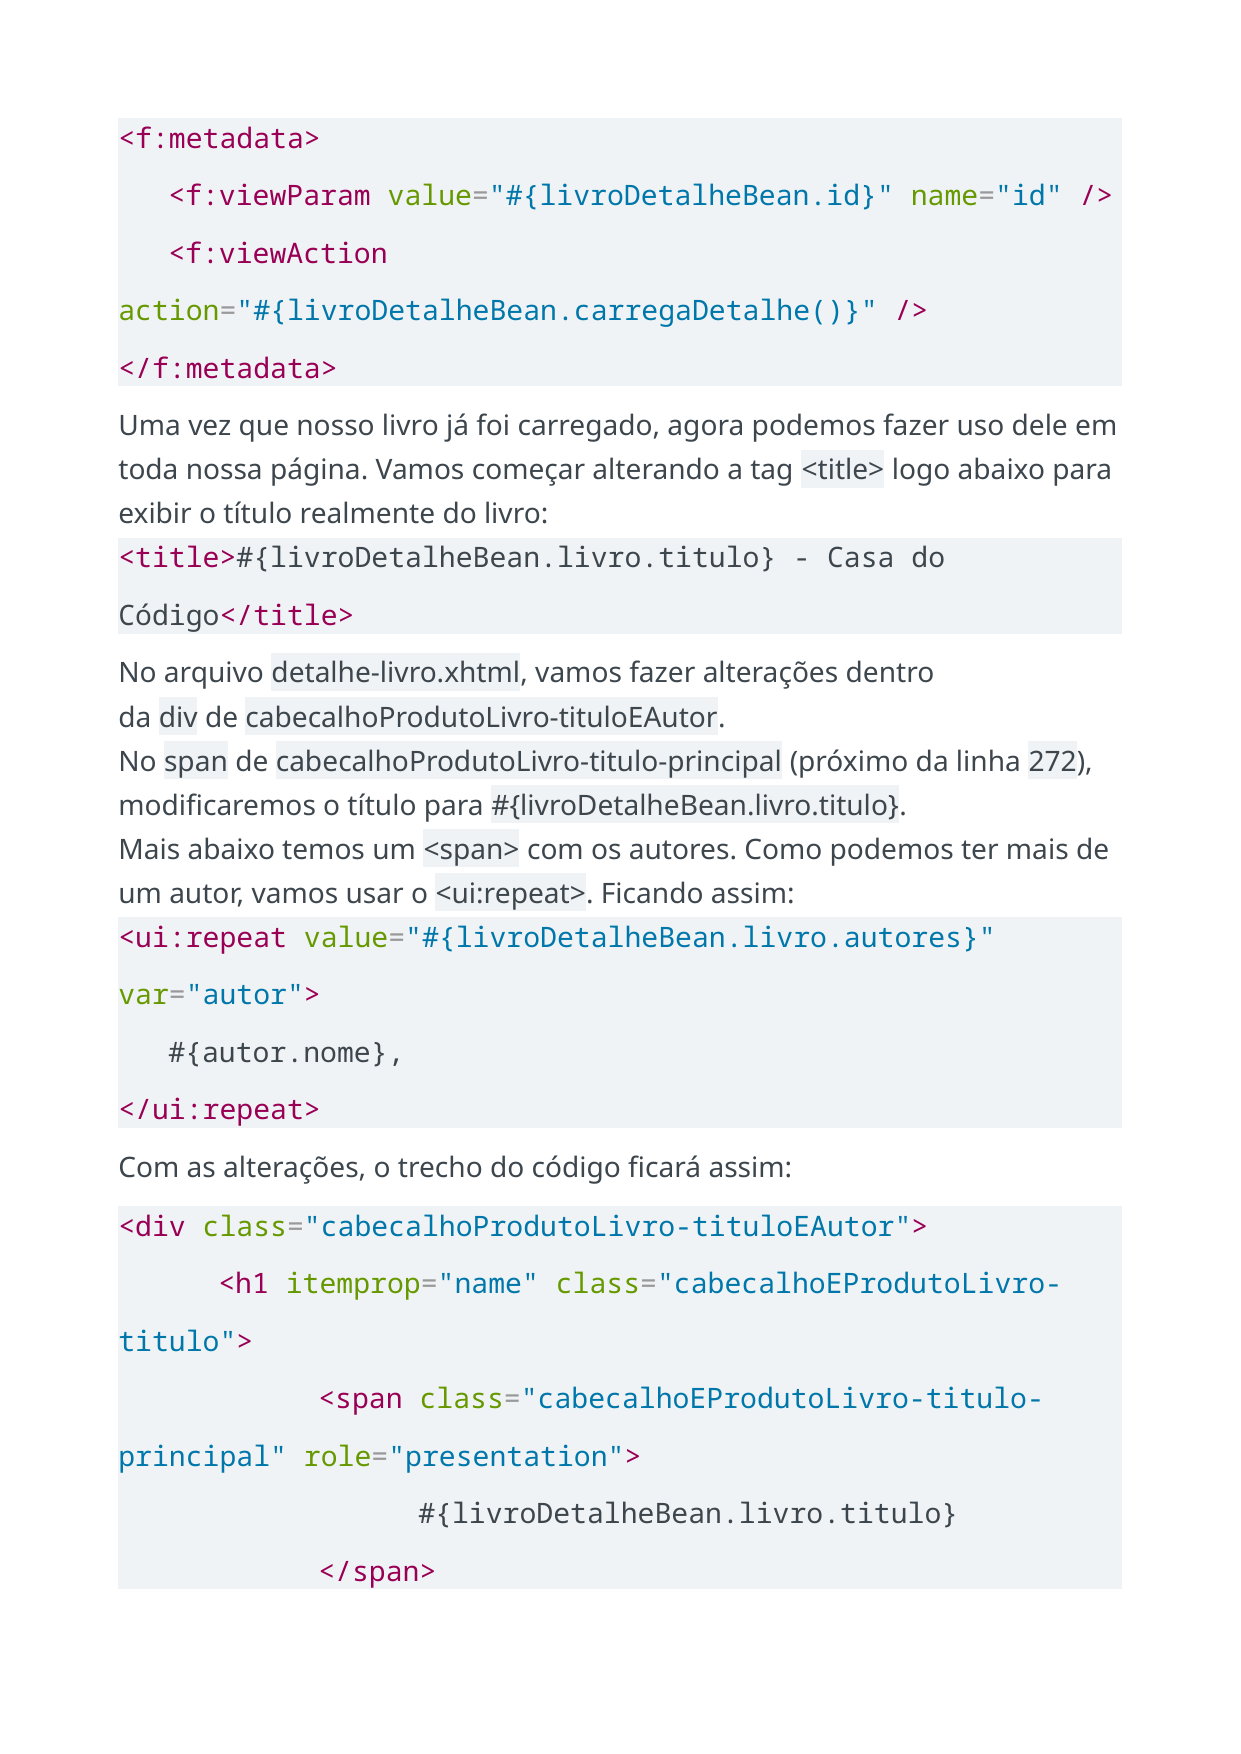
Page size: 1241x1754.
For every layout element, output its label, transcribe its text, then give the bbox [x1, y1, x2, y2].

text <f:metadata> [118, 118, 1122, 156]
text No arquivo detalhe-livro.xhtml, vamos fazer alterações dentro da div de cabecalhoProdutoLivro-tituloEAutor. No span de cabecalhoProdutoLivro-titulo-principal (próximo da linha 272), modificaremos o título para #{livroDetalheBean.livro.titulo}. [118, 653, 1122, 823]
text </f:metadata> [118, 348, 1122, 386]
text </span> [118, 1551, 1122, 1589]
text Com as alterações, o trecho do código ficará assim: [118, 1147, 1122, 1186]
text <f:viewParam value="#{livroDetalheBean.id}" name="id" /> [118, 176, 1122, 214]
text Mais abaixo temos um <span> com os autores. Como podemos ter mais de um autor, vamos usar o <ui:repeat>. Ficando assim: [118, 829, 1122, 911]
text #{livroDetalheBean.livro.titulo} [118, 1493, 1122, 1532]
text <div class="cabecalhoProdutoLivro-tituloEAutor"> [118, 1206, 1122, 1244]
text <f:viewAction action="#{livroDetalheBean.carregaDetalhe()}" /> [118, 233, 1122, 329]
text <title>#{livroDetalheBean.livro.titulo} - Casa do Código</title> [118, 538, 1122, 634]
text <ui:repeat value="#{livroDetalheBean.livro.autores}" var="autor"> [118, 917, 1122, 1013]
text Uma vez que nosso livro já foi carregado, agora podemos fazer uso dele em toda nossa página. Vamos começar alterando a tag <title> logo abaixo para exibir o título realmente do livro: [118, 406, 1122, 532]
text <span class="cabecalhoEProdutoLivro-titulo-principal" role="presentation"> [118, 1378, 1122, 1474]
text </ui:repeat> [118, 1090, 1122, 1128]
text <h1 itemprop="name" class="cabecalhoEProdutoLivro-titulo"> [118, 1263, 1122, 1359]
text #{autor.nome}, [118, 1032, 1122, 1071]
